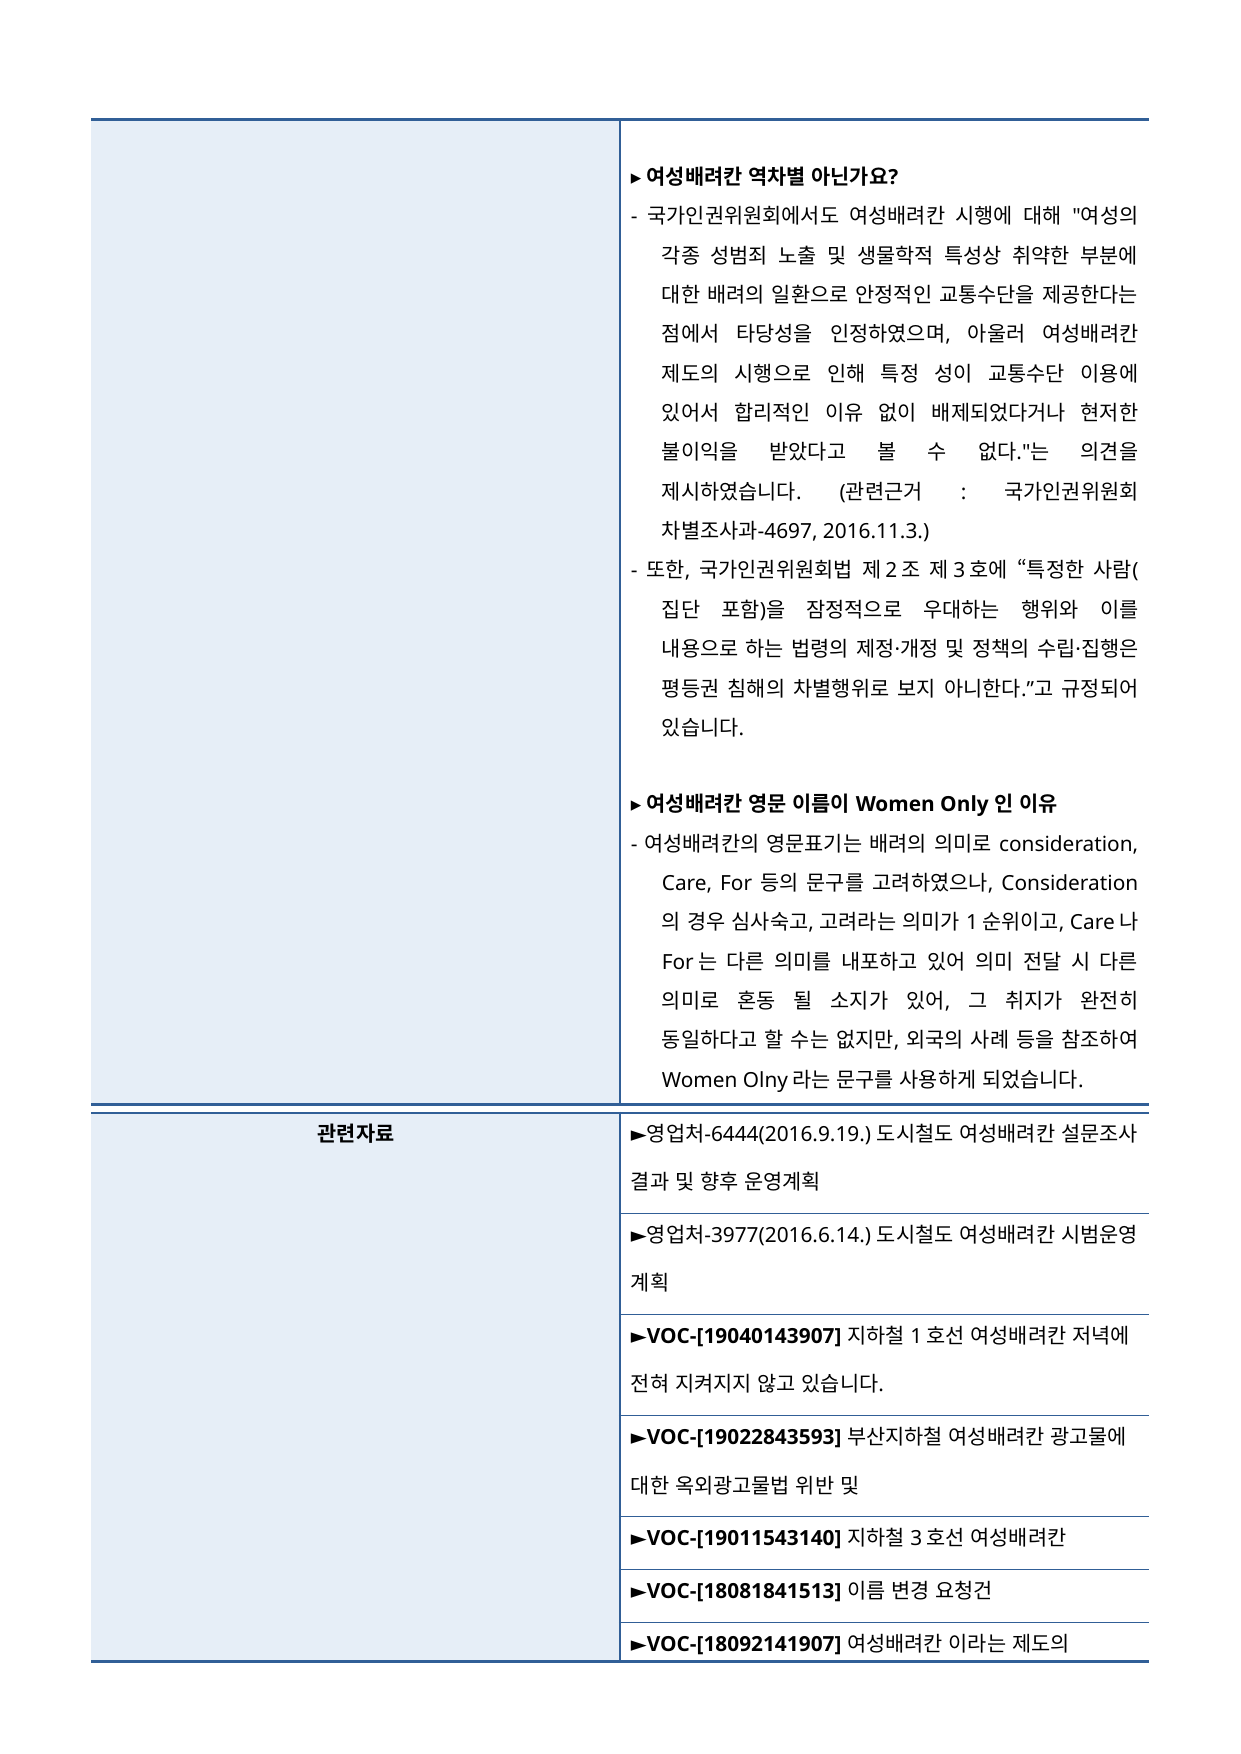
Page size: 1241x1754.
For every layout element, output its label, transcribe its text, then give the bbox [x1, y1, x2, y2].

table_header [91, 121, 619, 1103]
table_cell ►영업처-3977(2016.6.14.) 도시철도 여성배려칸 시범운영 계획 [621, 1214, 1149, 1314]
table_cell ►VOC-[18081841513] 이름 변경 요청건 [621, 1570, 1149, 1622]
table_header ▸ 여성배려칸 역차별 아닌가요? - 국가인권위원회에서도 여성배려칸 시행에 대해 "여성의 각종 성범죄 노출 및 생물학적 특성상 취약한 부분에 대한 배려의 일환으로 안정적인 교통수단을 제공한다는 점에서 타당성을 인정하였으며, 아울러 여성배려칸 제도의 시행으로 인해 특정 성이 교통수단 이용에 있어서 합리적인 이유 없이 배제되었다거나 현저한 불이익을 받았다고 볼 수 없다."는 의견을 제시하였습니다. (관련근거 : 국가인권위원회 차별조사과-4697, 2016.11.3.) - 또한, 국가인권위원회법 제2조 제3호에 “특정한 사람(집단 포함)을 잠정적으로 우대하는 행위와 이를 내용으로 하는 법령의 제정·개정 및 정책의 수립·집행은 평등권 침해의 차별행위로 보지 아니한다.”고 규정되어 있습니다. ▸ 여성배려칸 영문 이름이 Women Only 인 이유 - 여성배려칸의 영문표기는 배려의 의미로 consideration, Care, For 등의 문구를 고려하였으나, Consideration의 경우 심사숙고, 고려라는 의미가 1순위이고, Care나 For는 다른 의미를 내포하고 있어 의미 전달 시 다른 의미로 혼동 될 소지가 있어, 그 취지가 완전히 동일하다고 할 수는 없지만, 외국의 사례 등을 참조하여 Women Olny라는 문구를 사용하게 되었습니다. [621, 121, 1149, 1103]
table_cell ►VOC-[19040143907] 지하철 1호선 여성배려칸 저녁에 전혀 지켜지지 않고 있습니다. [621, 1315, 1149, 1415]
table_cell ►VOC-[19011543140] 지하철 3호선 여성배려칸 [621, 1517, 1149, 1569]
table_cell ►VOC-[18092141907] 여성배려칸 이라는 제도의 [621, 1623, 1149, 1660]
table_header ►영업처-6444(2016.9.19.) 도시철도 여성배려칸 설문조사 결과 및 향후 운영계획 [621, 1114, 1149, 1213]
table_cell ►VOC-[19022843593] 부산지하철 여성배려칸 광고물에 대한 옥외광고물법 위반 및 [621, 1416, 1149, 1516]
table_header 관련자료 [91, 1114, 619, 1660]
